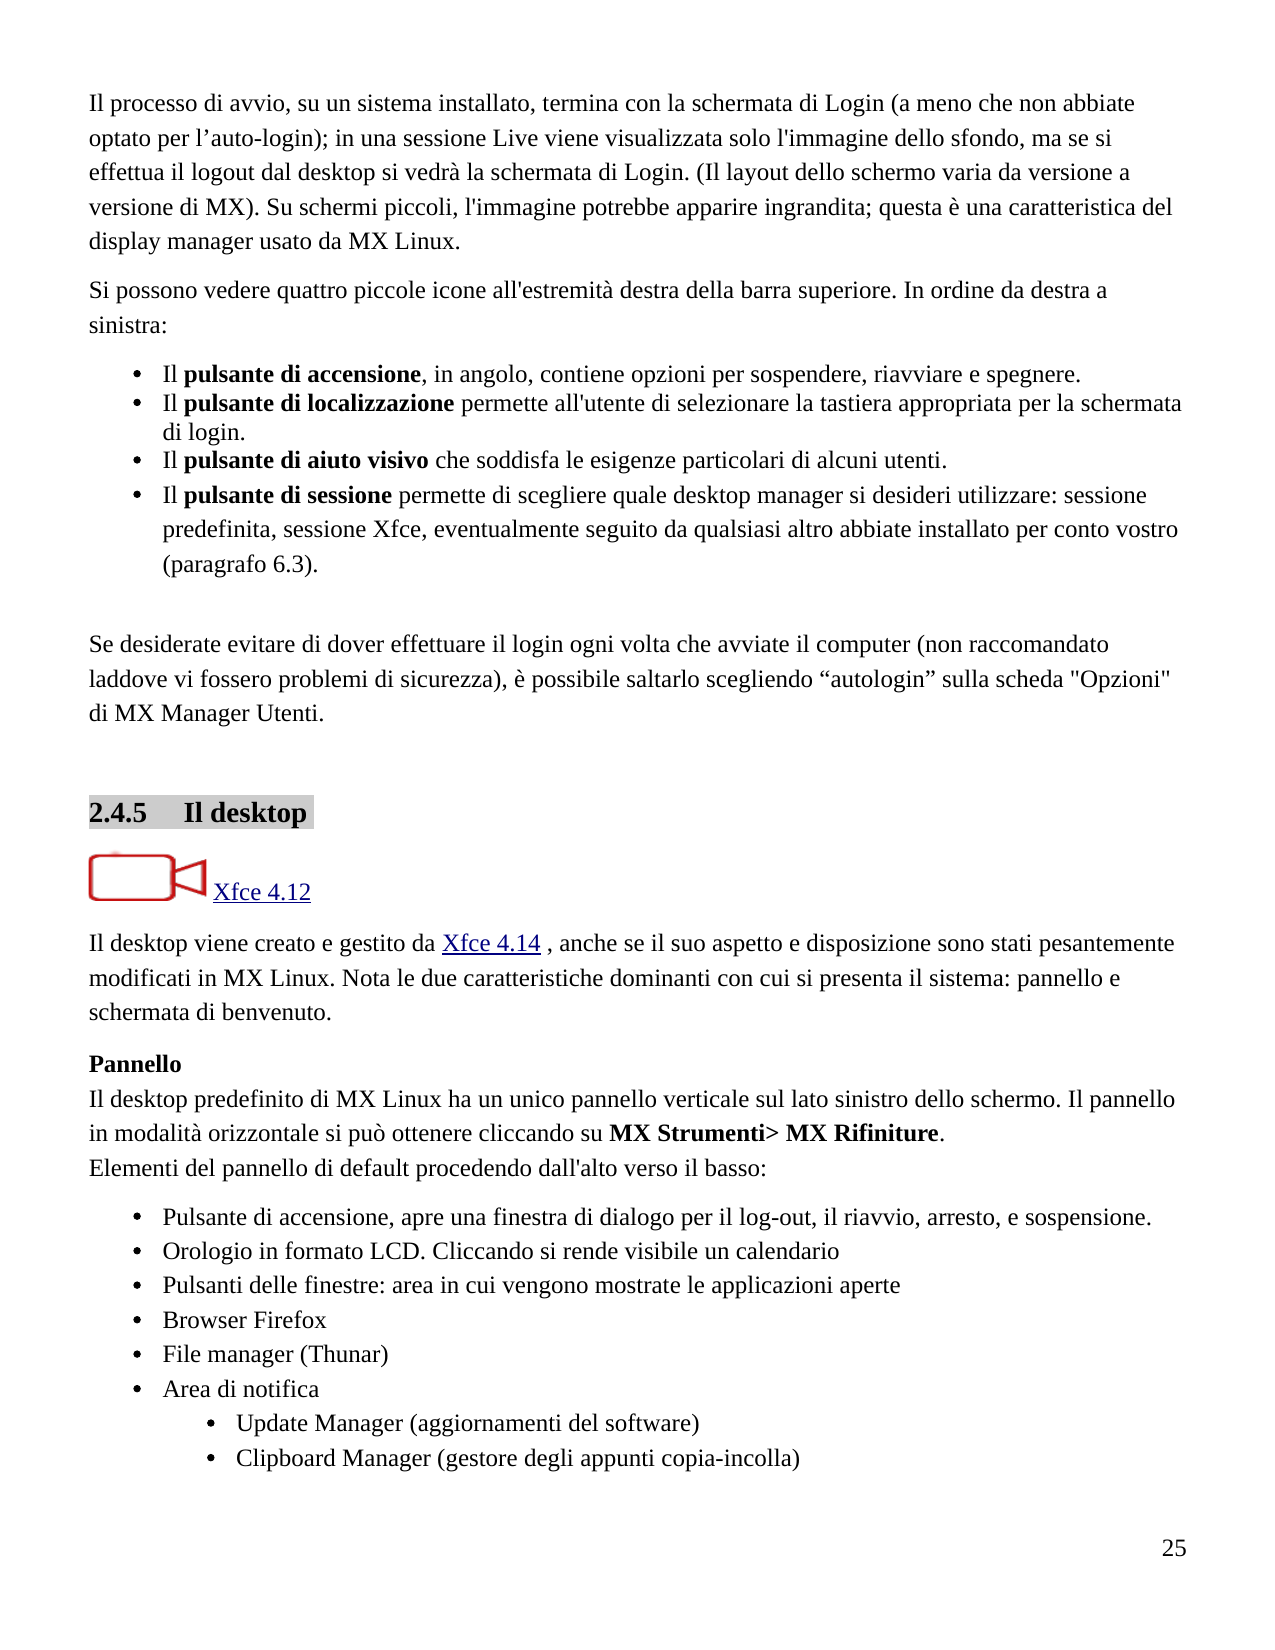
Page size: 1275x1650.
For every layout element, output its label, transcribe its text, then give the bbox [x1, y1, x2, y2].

list Il pulsante di accensione, in angolo, contiene opzioni per sospendere, riavviare e spegnere. [133, 359, 1186, 388]
list Pulsanti delle finestre: area in cui vengono mostrate le applicazioni aperte [133, 1271, 1186, 1299]
text Elementi del pannello di default procedendo dall'alto verso il basso: [88, 1153, 1186, 1181]
list Update Manager (aggiornamenti del software) [206, 1408, 1186, 1437]
text Si possono vedere quattro piccole icone all'estremità destra della barra superiore. In ordine da destra a sinistra: [88, 276, 1186, 339]
list Il pulsante di sessione permette di scegliere quale desktop manager si desideri utilizzare: sessione predefinita, sessione Xfce, eventualmente seguito da qualsiasi altro abbiate installato per conto vostro (paragrafo 6.3). [133, 480, 1186, 577]
text Il desktop viene creato e gestito da Xfce 4.14 , anche se il suo aspetto e disposizione sono stati pesantemente modificati in MX Linux. Nota le due caratteristiche dominanti con cui si presenta il sistema: pannello e schermata di benvenuto. [88, 928, 1186, 1026]
text Il desktop predefinito di MX Linux ha un unico pannello verticale sul lato sinistro dello schermo. Il pannello in modalità orizzontale si può ottenere cliccando su MX Strumenti> MX Rifiniture. [88, 1084, 1186, 1147]
picture [88, 841, 207, 901]
subtitle 2.4.5 Il desktop [314, 795, 1186, 829]
text Pannello [88, 1049, 1186, 1078]
text Il processo di avvio, su un sistema installato, termina con la schermata di Login (a meno che non abbiate optato per l’auto-login); in una sessione Live viene visualizzata solo l'immagine dello sfondo, ma se si effettua il logout dal desktop si vedrà la schermata di Login. (Il layout dello schermo varia da versione a versione di MX). Su schermi piccoli, l'immagine potrebbe apparire ingrandita; questa è una caratteristica del display manager usato da MX Linux. [88, 88, 1186, 255]
list Clipboard Manager (gestore degli appunti copia-incolla) [206, 1443, 1186, 1472]
list Il pulsante di localizzazione permette all'utente di selezionare la tastiera appropriata per la schermata di login. [133, 388, 1186, 445]
text Se desiderate evitare di dover effettuare il login ogni volta che avviate il computer (non raccomandato laddove vi fossero problemi di sicurezza), è possibile saltarlo scegliendo “autologin” sulla scheda "Opzioni" di MX Manager Utenti. [88, 629, 1186, 727]
text Xfce 4.12 [88, 841, 1186, 906]
list Area di notifica [133, 1374, 1186, 1403]
list Il pulsante di aiuto visivo che soddisfa le esigenze particolari di alcuni utenti. [133, 445, 1186, 474]
list Browser Firefox [133, 1305, 1186, 1334]
list Orologio in formato LCD. Cliccando si rende visibile un calendario [133, 1236, 1186, 1265]
list File manager (Thunar) [133, 1339, 1186, 1368]
list Pulsante di accensione, apre una finestra di dialogo per il log-out, il riavvio, arresto, e sospensione. [133, 1202, 1186, 1230]
